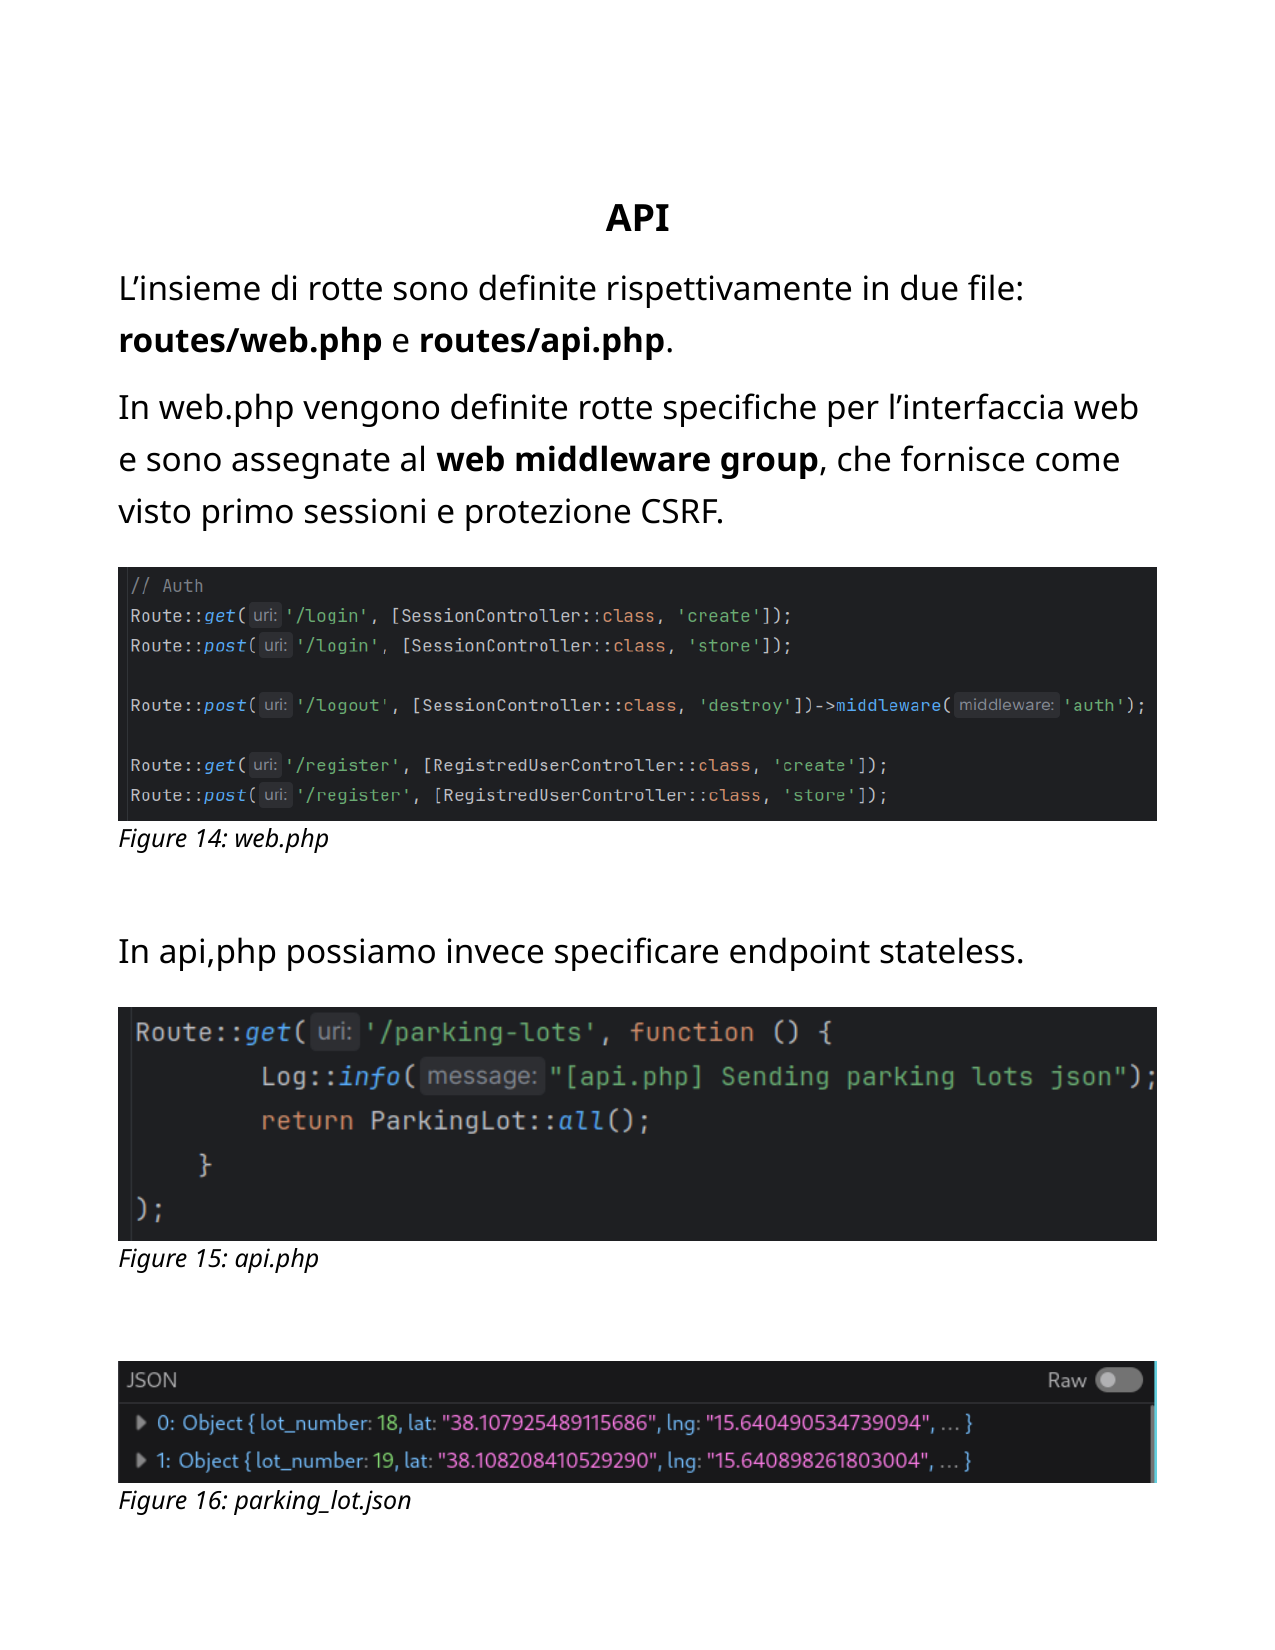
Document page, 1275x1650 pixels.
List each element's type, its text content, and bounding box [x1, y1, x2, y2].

picture [118, 1361, 1157, 1483]
text In api,php possiamo invece specificare endpoint stateless. [118, 928, 1157, 973]
text In web.php vengono definite rotte specifiche per l’interfaccia web e sono assegnate al web middleware group, che fornisce come visto primo sessioni e protezione CSRF. [118, 383, 1157, 533]
text Figure 15: api.php [118, 1241, 1157, 1275]
picture [118, 567, 1157, 821]
text Figure 16: parking_lot.json [118, 1483, 1157, 1517]
text Figure 14: web.php [118, 821, 1157, 854]
text L’insieme di rotte sono definite rispettivamente in due file: routes/web.php e routes/api.php. [118, 264, 1157, 362]
picture [118, 1007, 1157, 1241]
text API [118, 191, 1157, 242]
